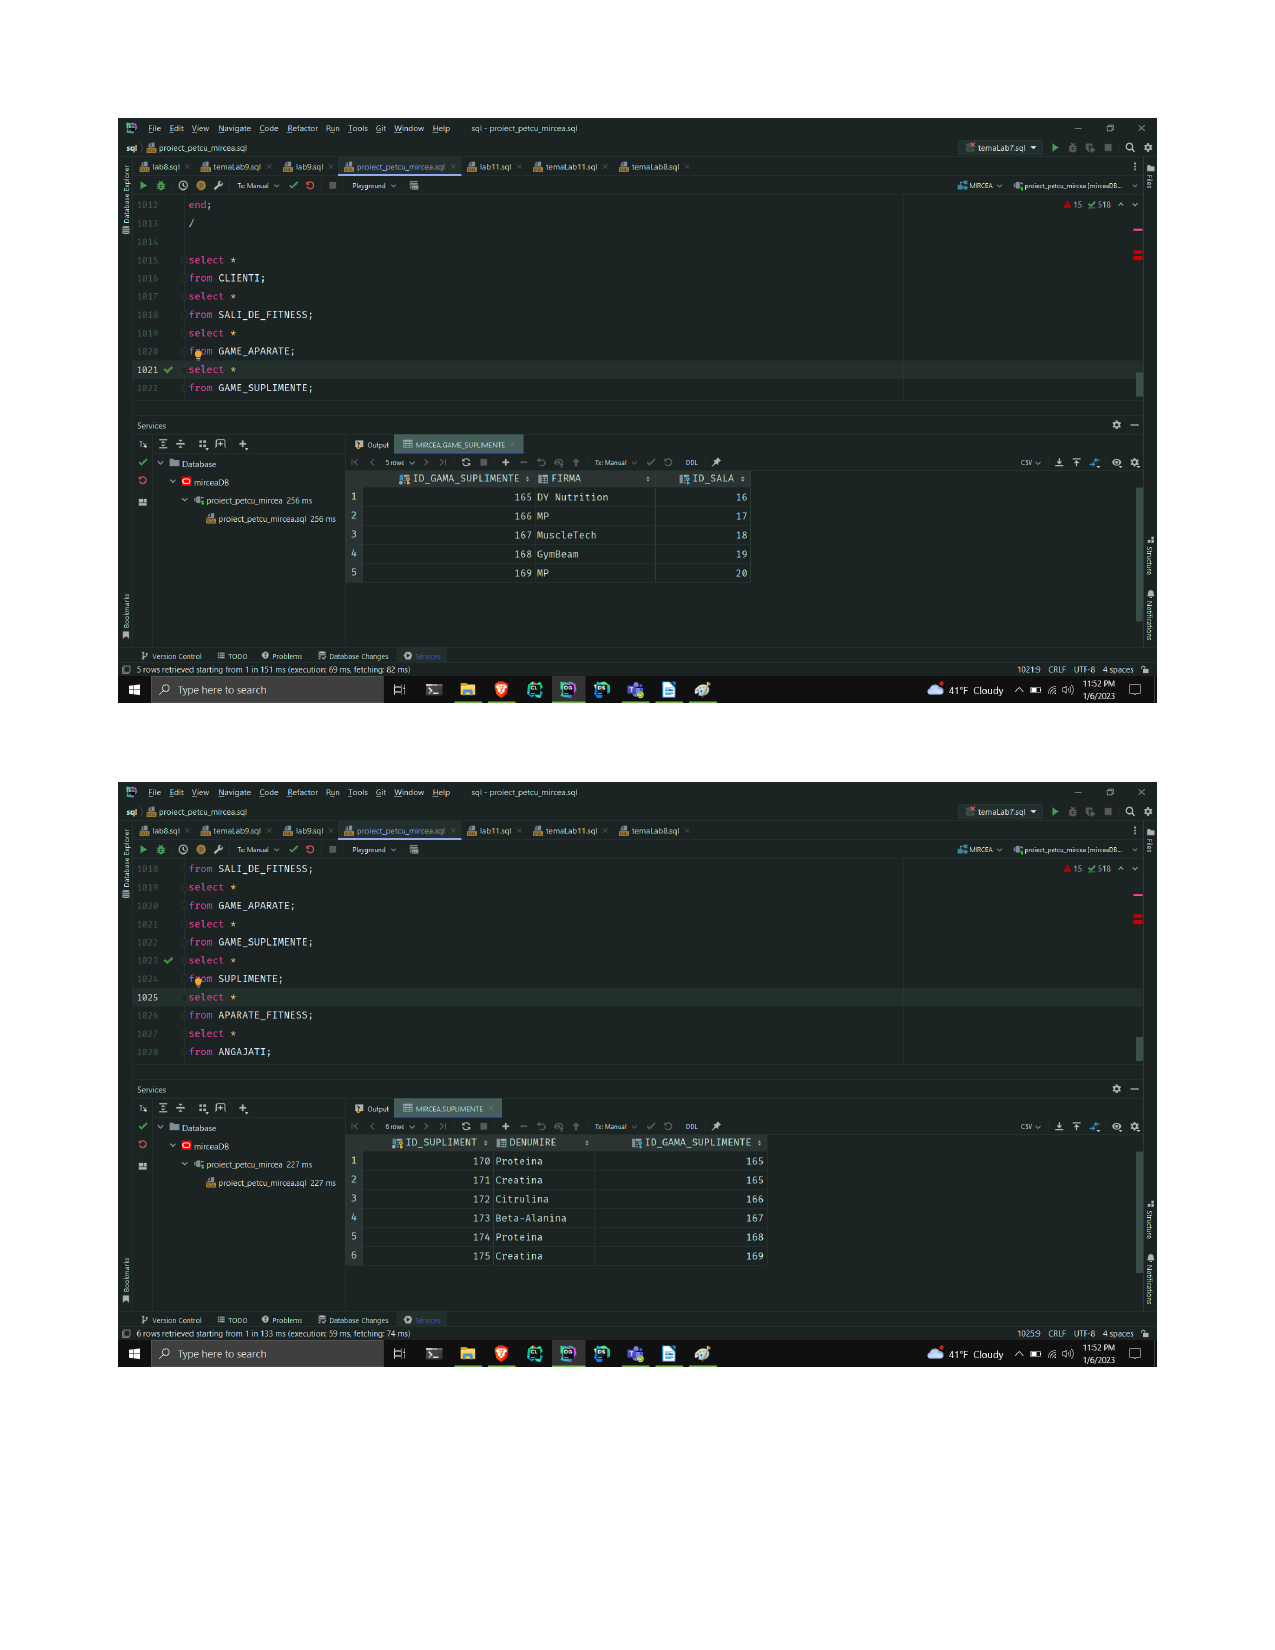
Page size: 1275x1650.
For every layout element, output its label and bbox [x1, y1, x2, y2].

picture [118, 782, 1157, 1367]
picture [118, 118, 1157, 703]
